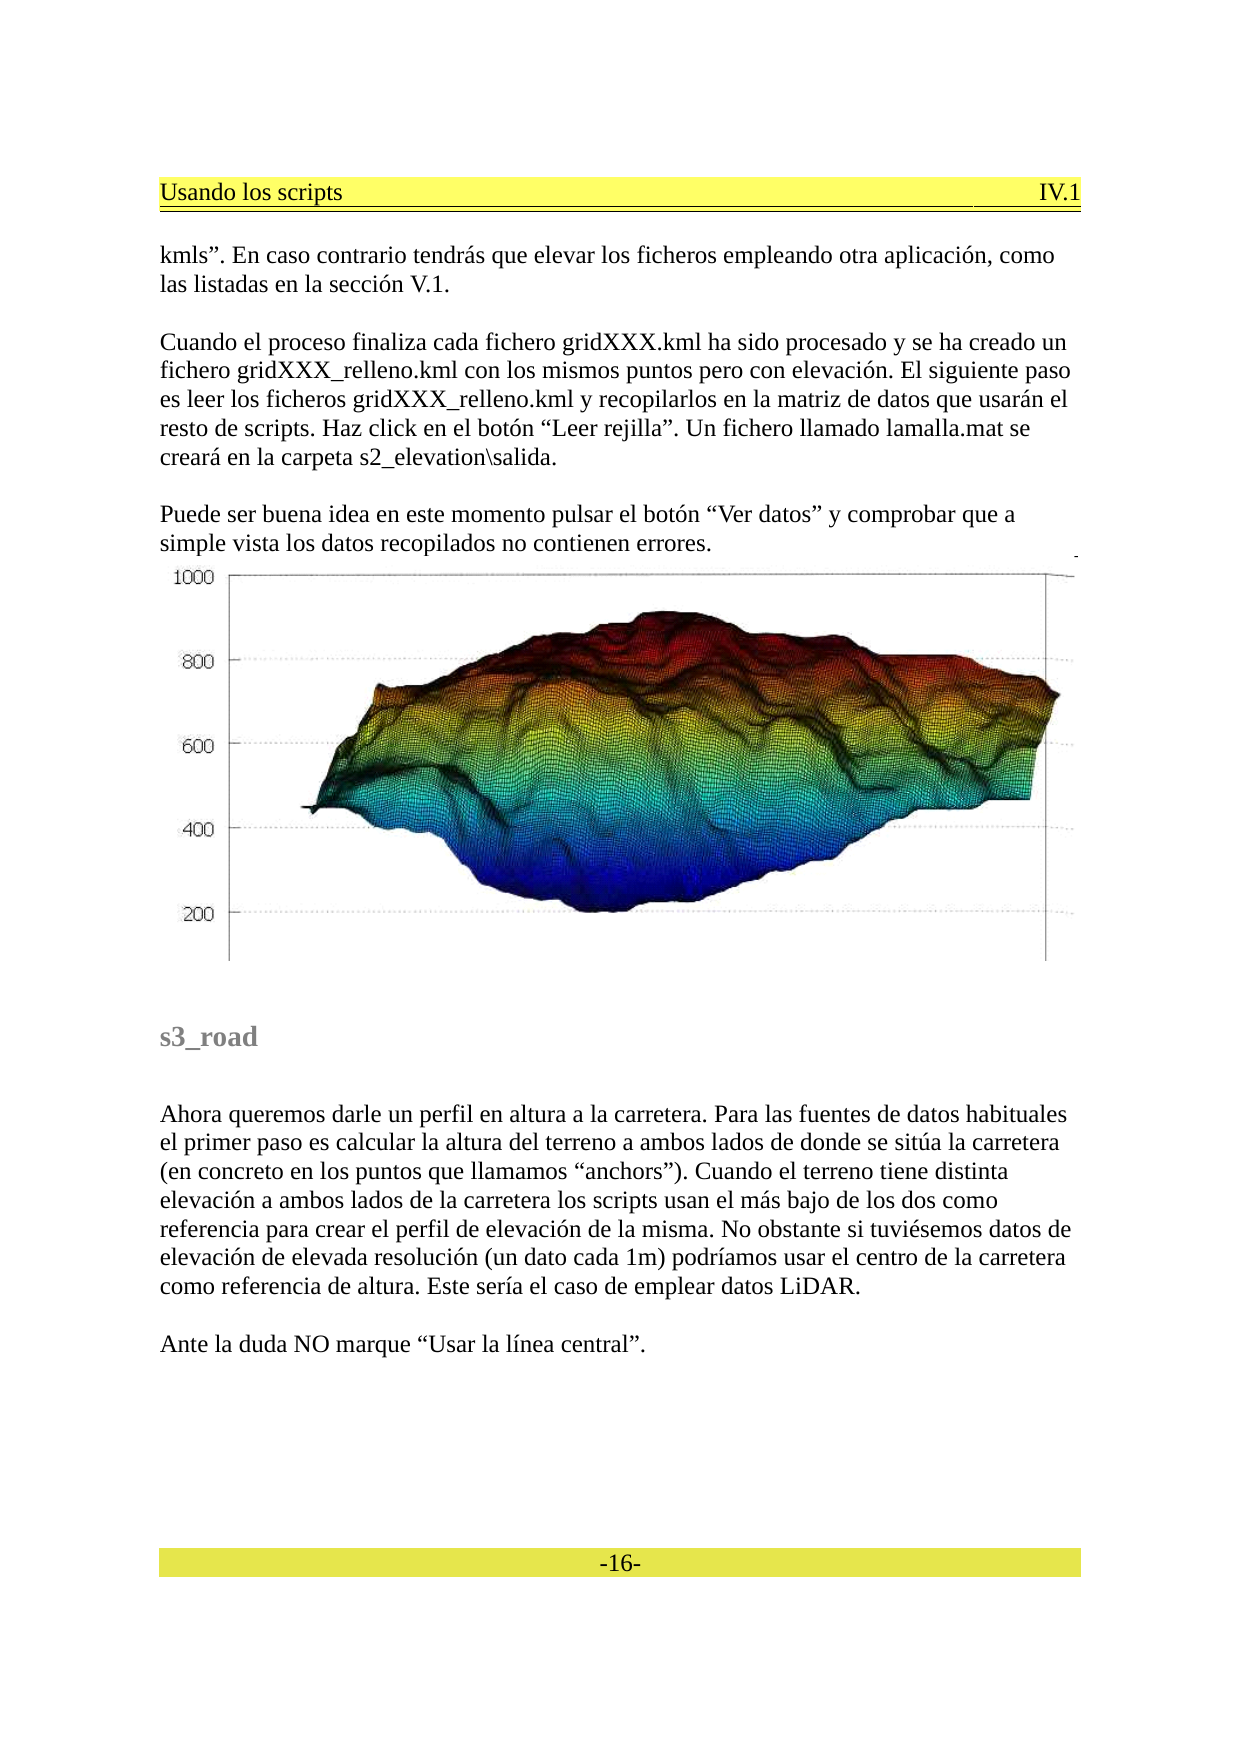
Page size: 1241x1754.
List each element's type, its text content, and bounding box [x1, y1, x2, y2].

text Puede ser buena idea en este momento pulsar el botón “Ver datos” y comprobar que a simple vista los datos recopilados no contienen errores. [159, 499, 1081, 557]
text Ahora queremos darle un perfil en altura a la carretera. Para las fuentes de datos habituales el primer paso es calcular la altura del terreno a ambos lados de donde se sitúa la carretera (en concreto en los puntos que llamamos “anchors”). Cuando el terreno tiene distinta elevación a ambos lados de la carretera los scripts usan el más bajo de los dos como referencia para crear el perfil de elevación de la misma. No obstante si tuviésemos datos de elevación de elevada resolución (un dato cada 1m) podríamos usar el centro de la carretera como referencia de altura. Este sería el caso de emplear datos LiDAR. [159, 1099, 1081, 1300]
text kmls”. En caso contrario tendrás que elevar los ficheros empleando otra aplicación, como las listadas en la sección V.1. [159, 240, 1081, 298]
subtitle s3_road [159, 1019, 1081, 1052]
text Ante la duda NO marque “Usar la línea central”. [159, 1329, 1081, 1357]
text Cuando el proceso finaliza cada fichero gridXXX.kml ha sido procesado y se ha creado un fichero gridXXX_relleno.kml con los mismos puntos pero con elevación. El siguiente paso es leer los ficheros gridXXX_relleno.kml y recopilarlos en la matriz de datos que usarán el resto de scripts. Haz click en el botón “Leer rejilla”. Un fichero llamado lamalla.mat se creará en la carpeta s2_elevation\salida. [159, 327, 1081, 470]
